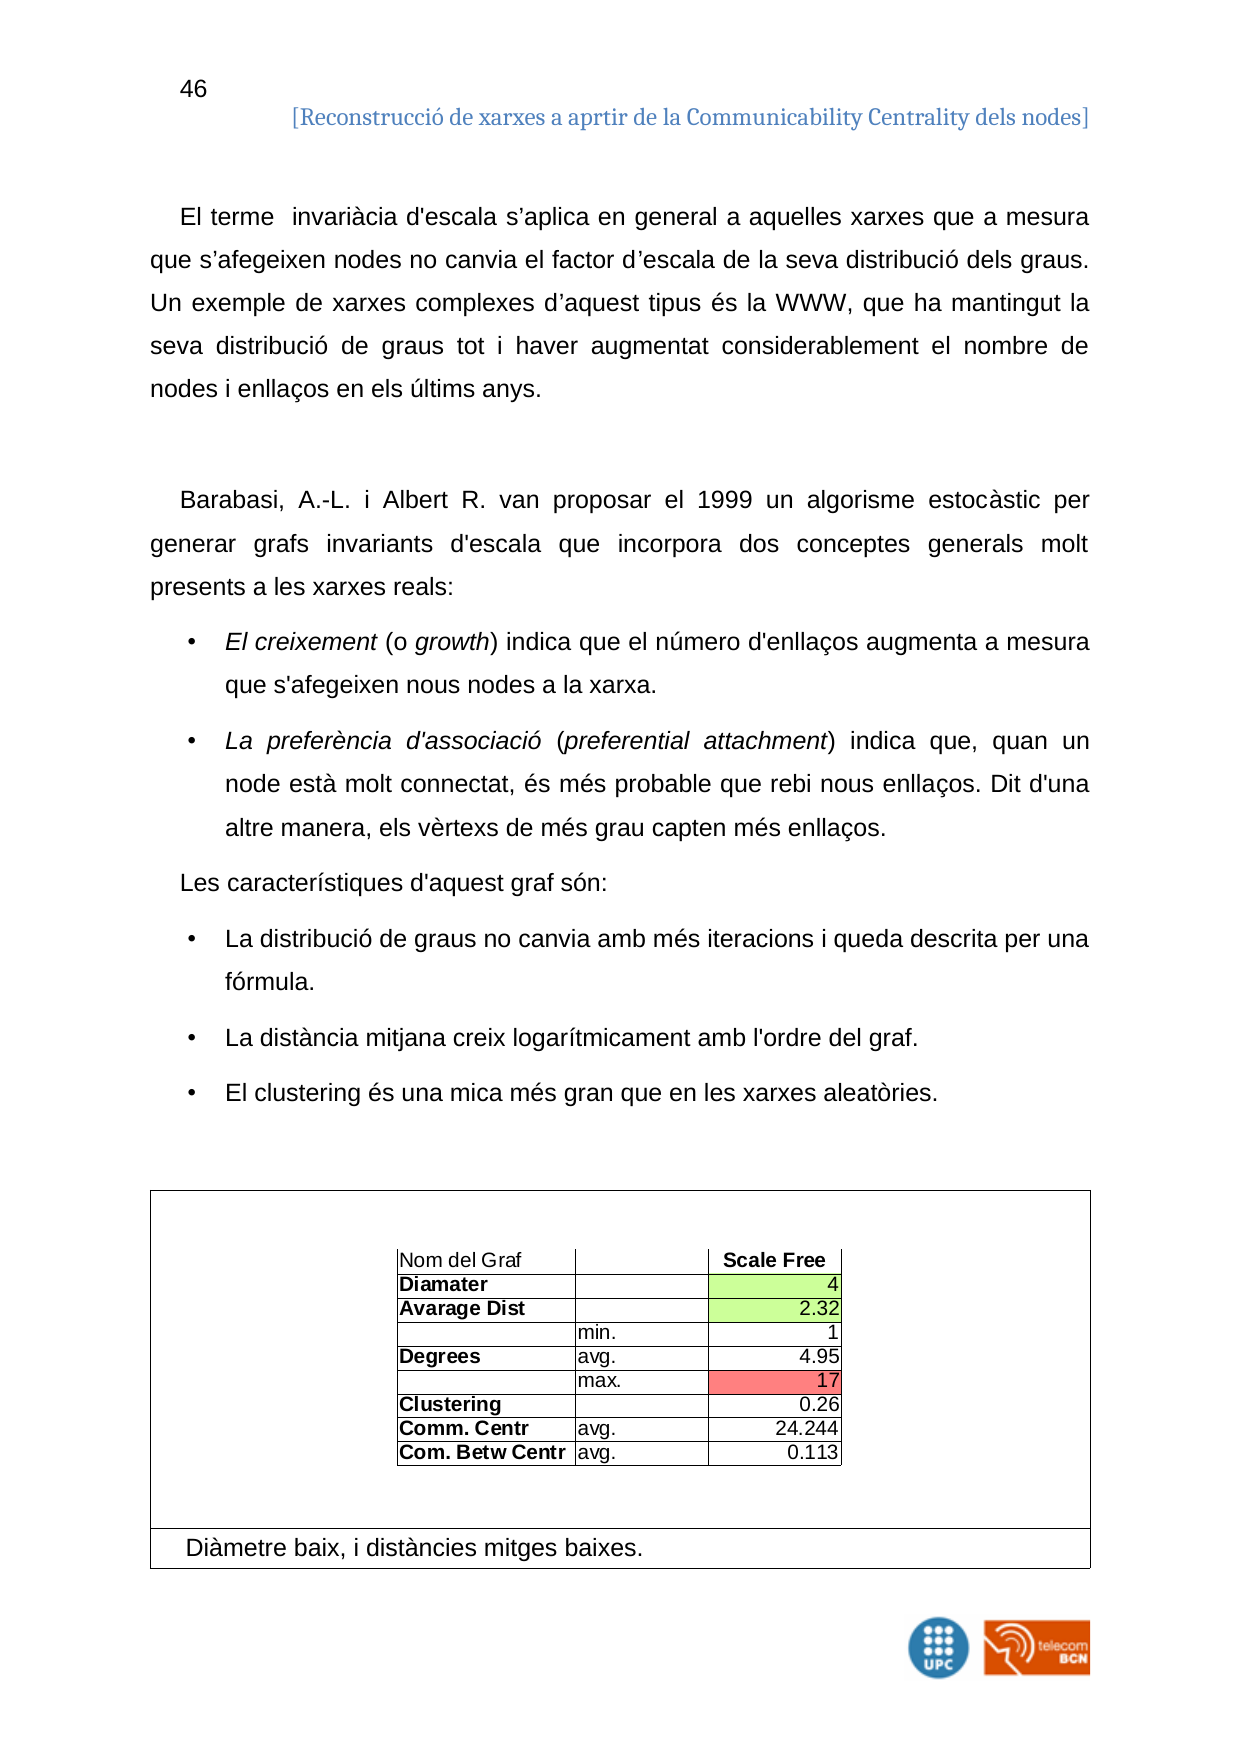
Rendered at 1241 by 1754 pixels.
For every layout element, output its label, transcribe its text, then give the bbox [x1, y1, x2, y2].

text Les característiques d'aquest graf són: [150, 868, 1090, 897]
list La preferència d'associació (preferential attachment) indica que, quan un node està molt connectat, és més probable que rebi nous enllaços. Dit d'una altre manera, els vèrtexs de més grau capten més enllaços. [187, 726, 1090, 841]
list El creixement (o growth) indica que el número d'enllaços augmenta a mesura que s'afegeixen nous nodes a la xarxa. [187, 627, 1090, 699]
table_header [151, 1191, 1090, 1528]
text Barabasi, A.-L. i Albert R. van proposar el 1999 un algorisme estocàstic per generar grafs invariants d'escala que incorpora dos conceptes generals molt presents a les xarxes reals: [150, 485, 1090, 600]
table_cell Diàmetre baix, i distàncies mitges baixes. [151, 1529, 1090, 1568]
list El clustering és una mica més gran que en les xarxes aleatòries. [187, 1078, 1090, 1107]
list La distància mitjana creix logarítmicament amb l'ordre del graf. [187, 1023, 1090, 1051]
text El terme invariàcia d'escala s’aplica en general a aquelles xarxes que a mesura que s’afegeixen nodes no canvia el factor d’escala de la seva distribució dels graus. Un exemple de xarxes complexes d’aquest tipus és la WWW, que ha mantingut la seva distribució de graus tot i haver augmentat considerablement el nombre de nodes i enllaços en els últims anys. [150, 202, 1090, 403]
picture [904, 1614, 1091, 1681]
list La distribució de graus no canvia amb més iteracions i queda descrita per una fórmula. [187, 924, 1090, 996]
